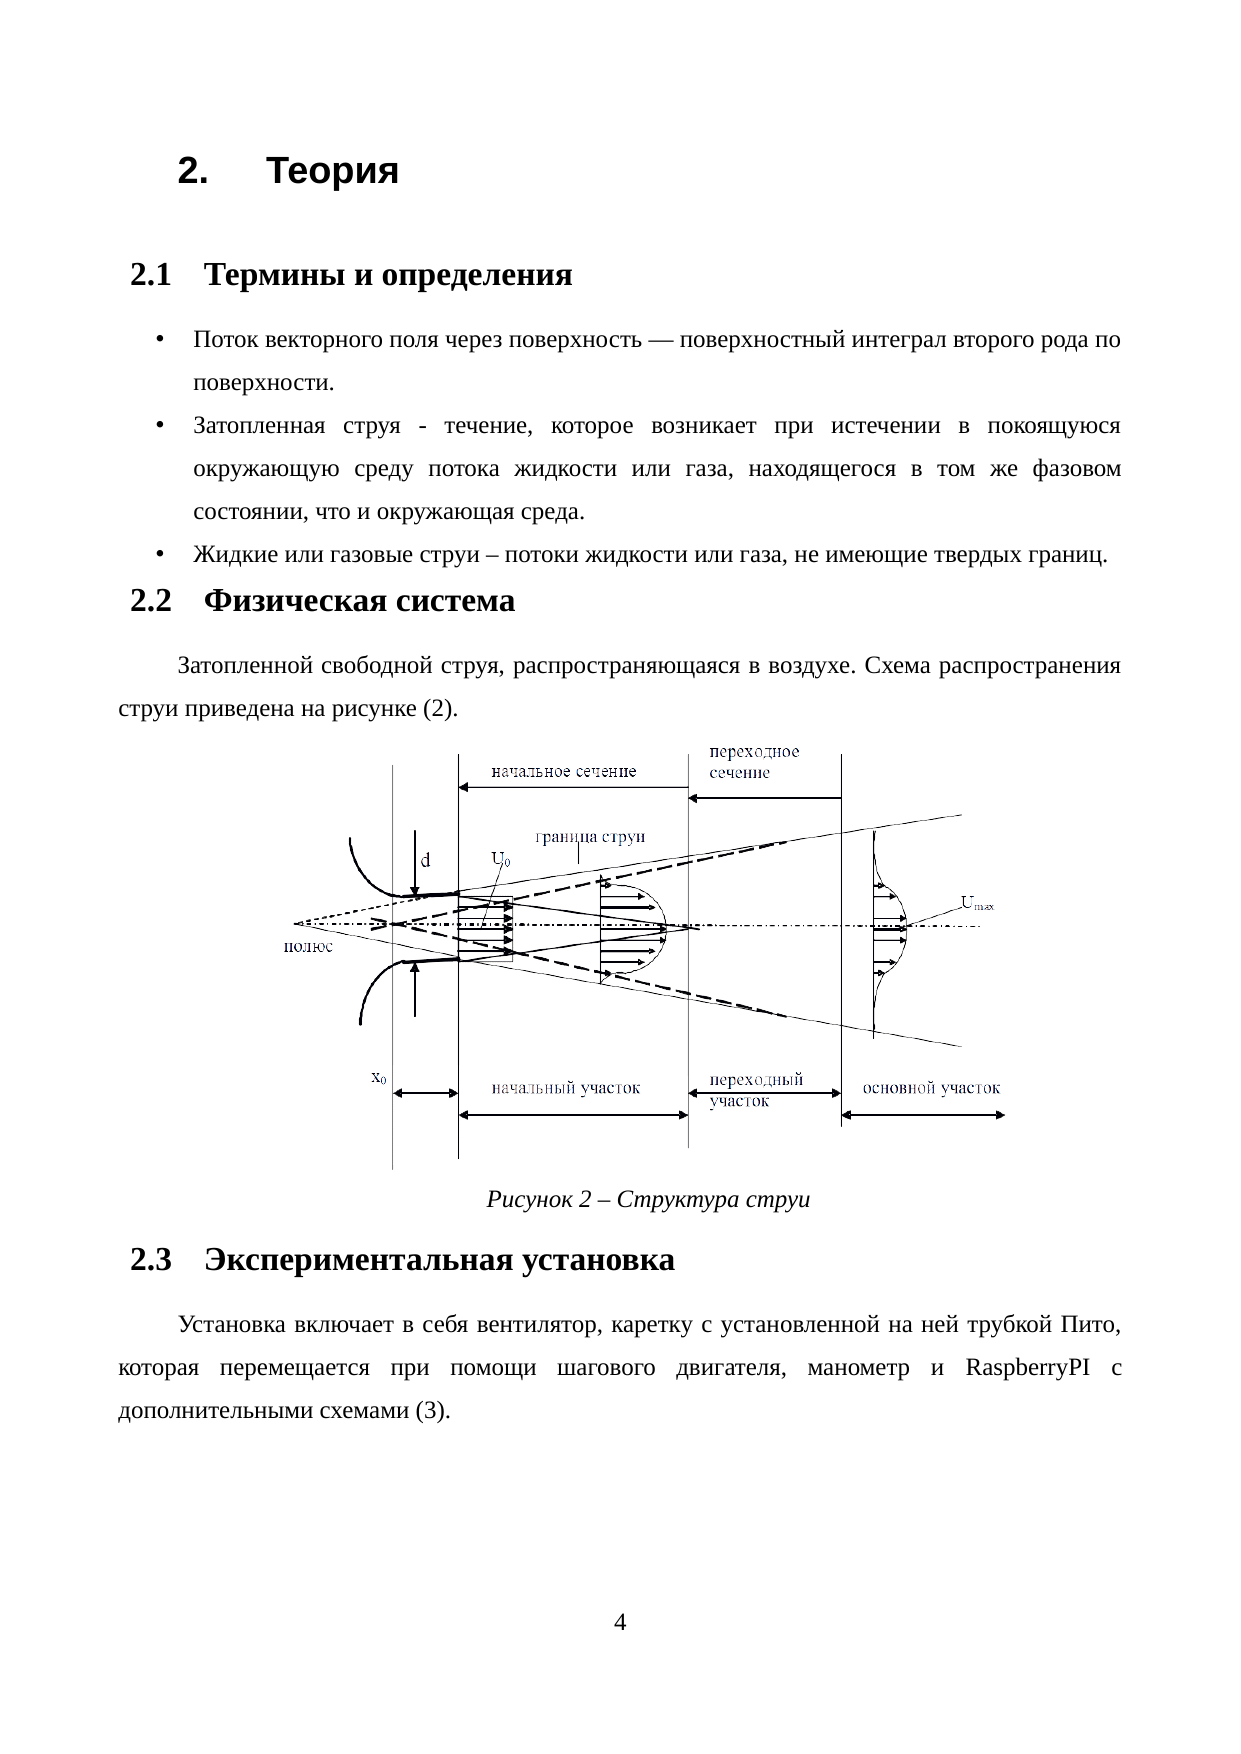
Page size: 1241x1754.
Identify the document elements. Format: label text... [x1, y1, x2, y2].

list Поток векторного поля через поверхность — поверхностный интеграл второго рода по поверхности. [156, 324, 1122, 396]
subtitle Теория [118, 148, 1122, 191]
list Жидкие или газовые струи – потоки жидкости или газа, не имеющие твердых границ. [156, 539, 1122, 568]
subtitle Экспериментальная установка [130, 1239, 1122, 1278]
text Затопленной свободной струя, распространяющаяся в воздухе. Схема распространения струи приведена на рисунке (Рисунок 2). [118, 650, 1122, 722]
picture [272, 736, 1027, 1170]
subtitle Термины и определения [130, 254, 1122, 293]
text Рисунок 2 – Структура струи [118, 1184, 1122, 1213]
text Установка включает в себя вентилятор, каретку с установленной на ней трубкой Пито, которая перемещается при помощи шагового двигателя, манометр и RaspberryPI с дополнительными схемами (Рисунок 3). [118, 1309, 1122, 1424]
subtitle Физическая система [130, 580, 1122, 619]
list Затопленная струя - течение, которое возникает при истечении в покоящуюся окружающую среду потока жидкости или газа, находящегося в том же фазовом состоянии, что и окружающая среда. [156, 410, 1122, 525]
